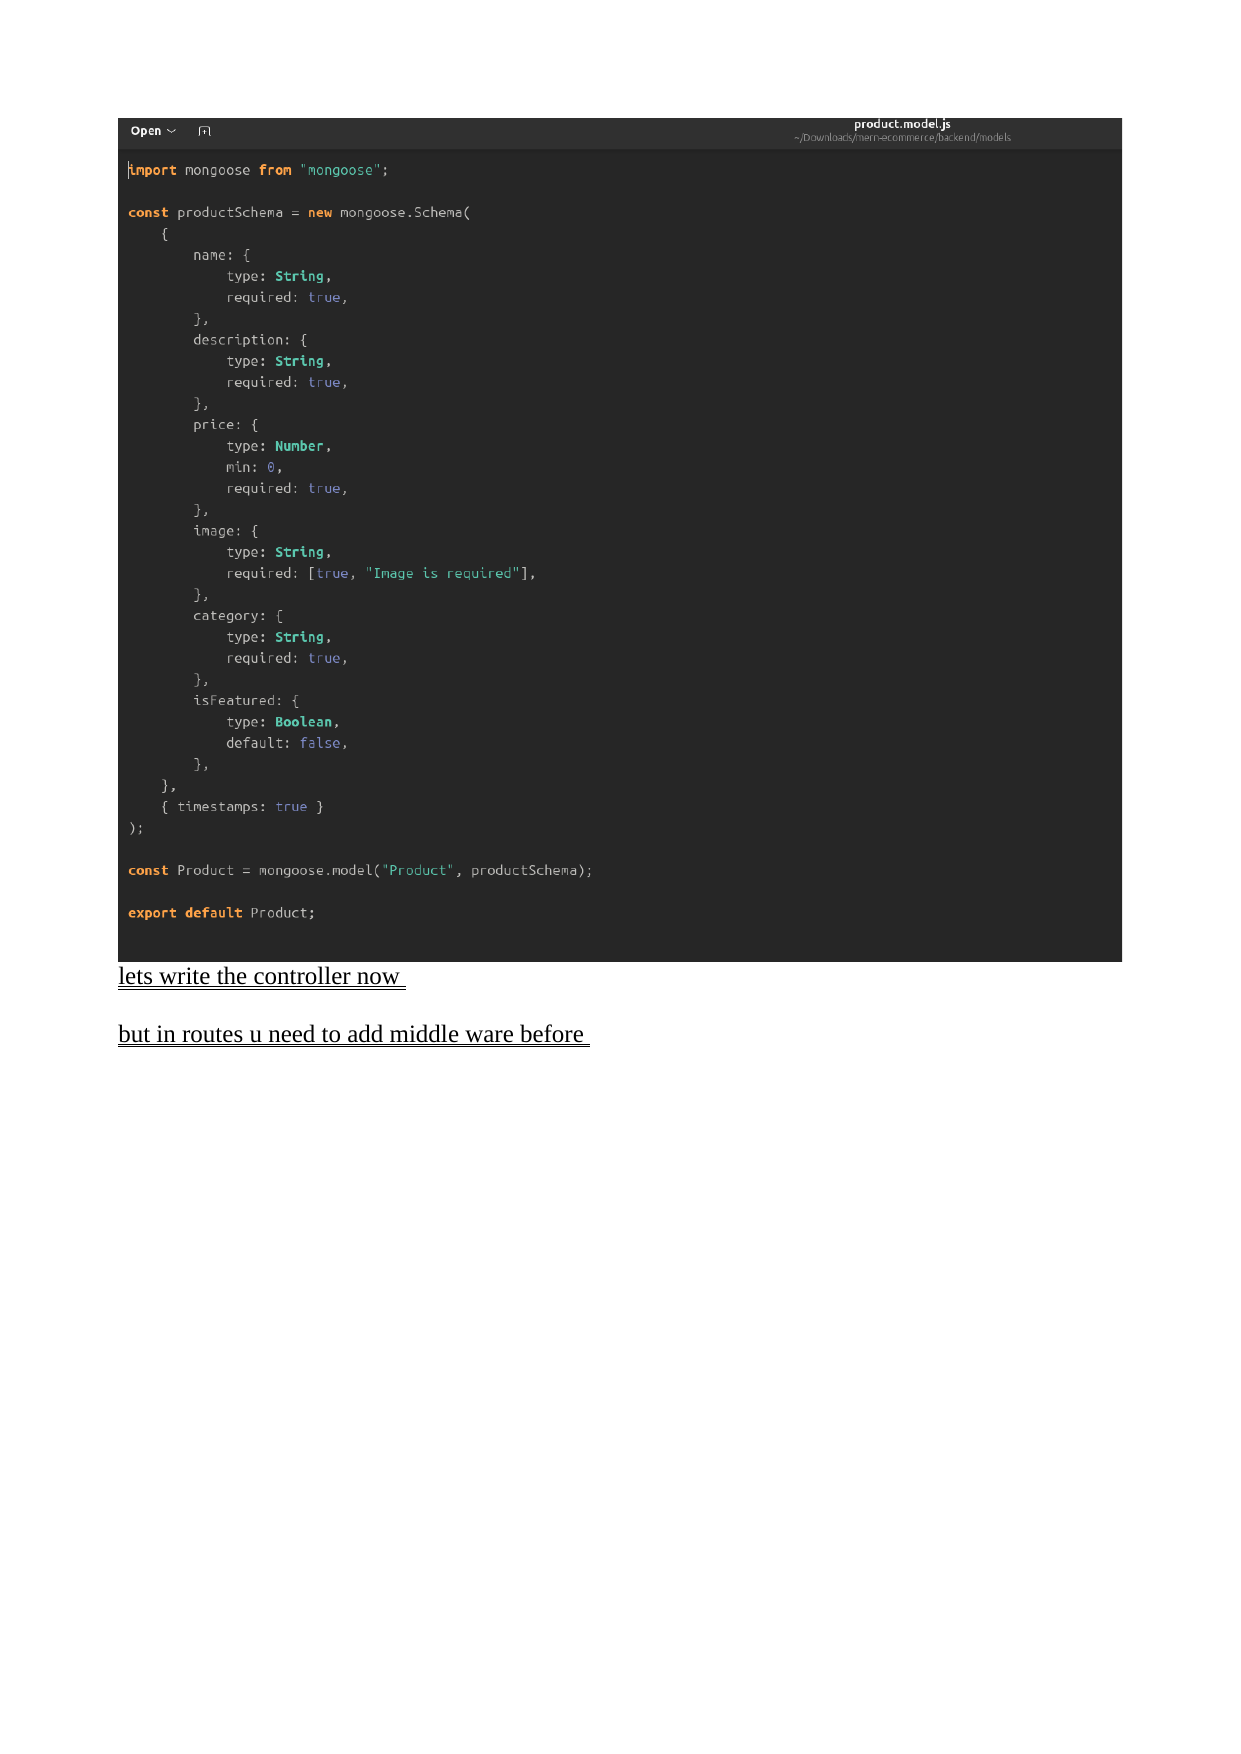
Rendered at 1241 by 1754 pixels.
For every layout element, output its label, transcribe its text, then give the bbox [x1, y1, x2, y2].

picture [118, 118, 1123, 962]
text lets write the controller now [118, 962, 1122, 990]
text but in routes u need to add middle ware before [118, 1019, 1122, 1048]
